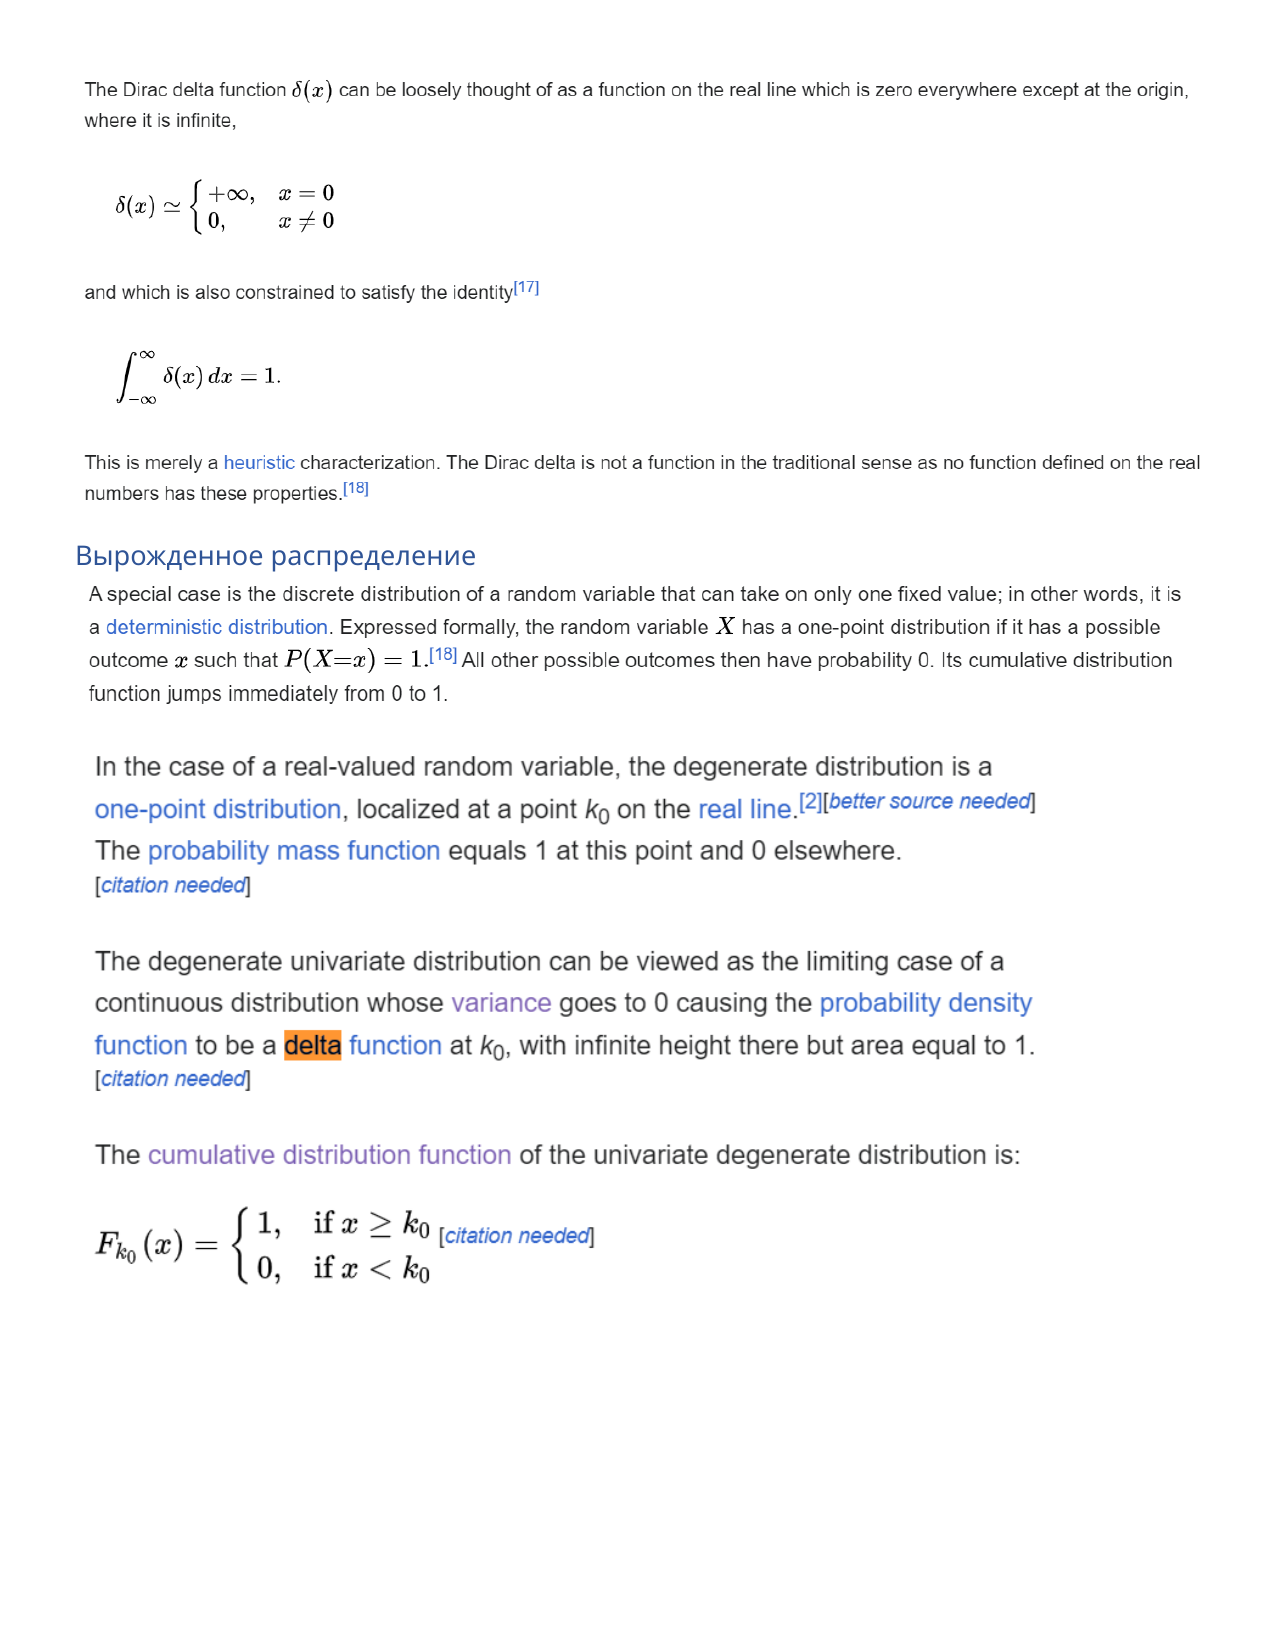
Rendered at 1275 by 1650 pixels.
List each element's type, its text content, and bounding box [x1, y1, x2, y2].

picture [75, 738, 1050, 1315]
picture [75, 576, 1200, 720]
picture [75, 75, 1214, 518]
subtitle Вырожденное распределение [75, 537, 1200, 573]
